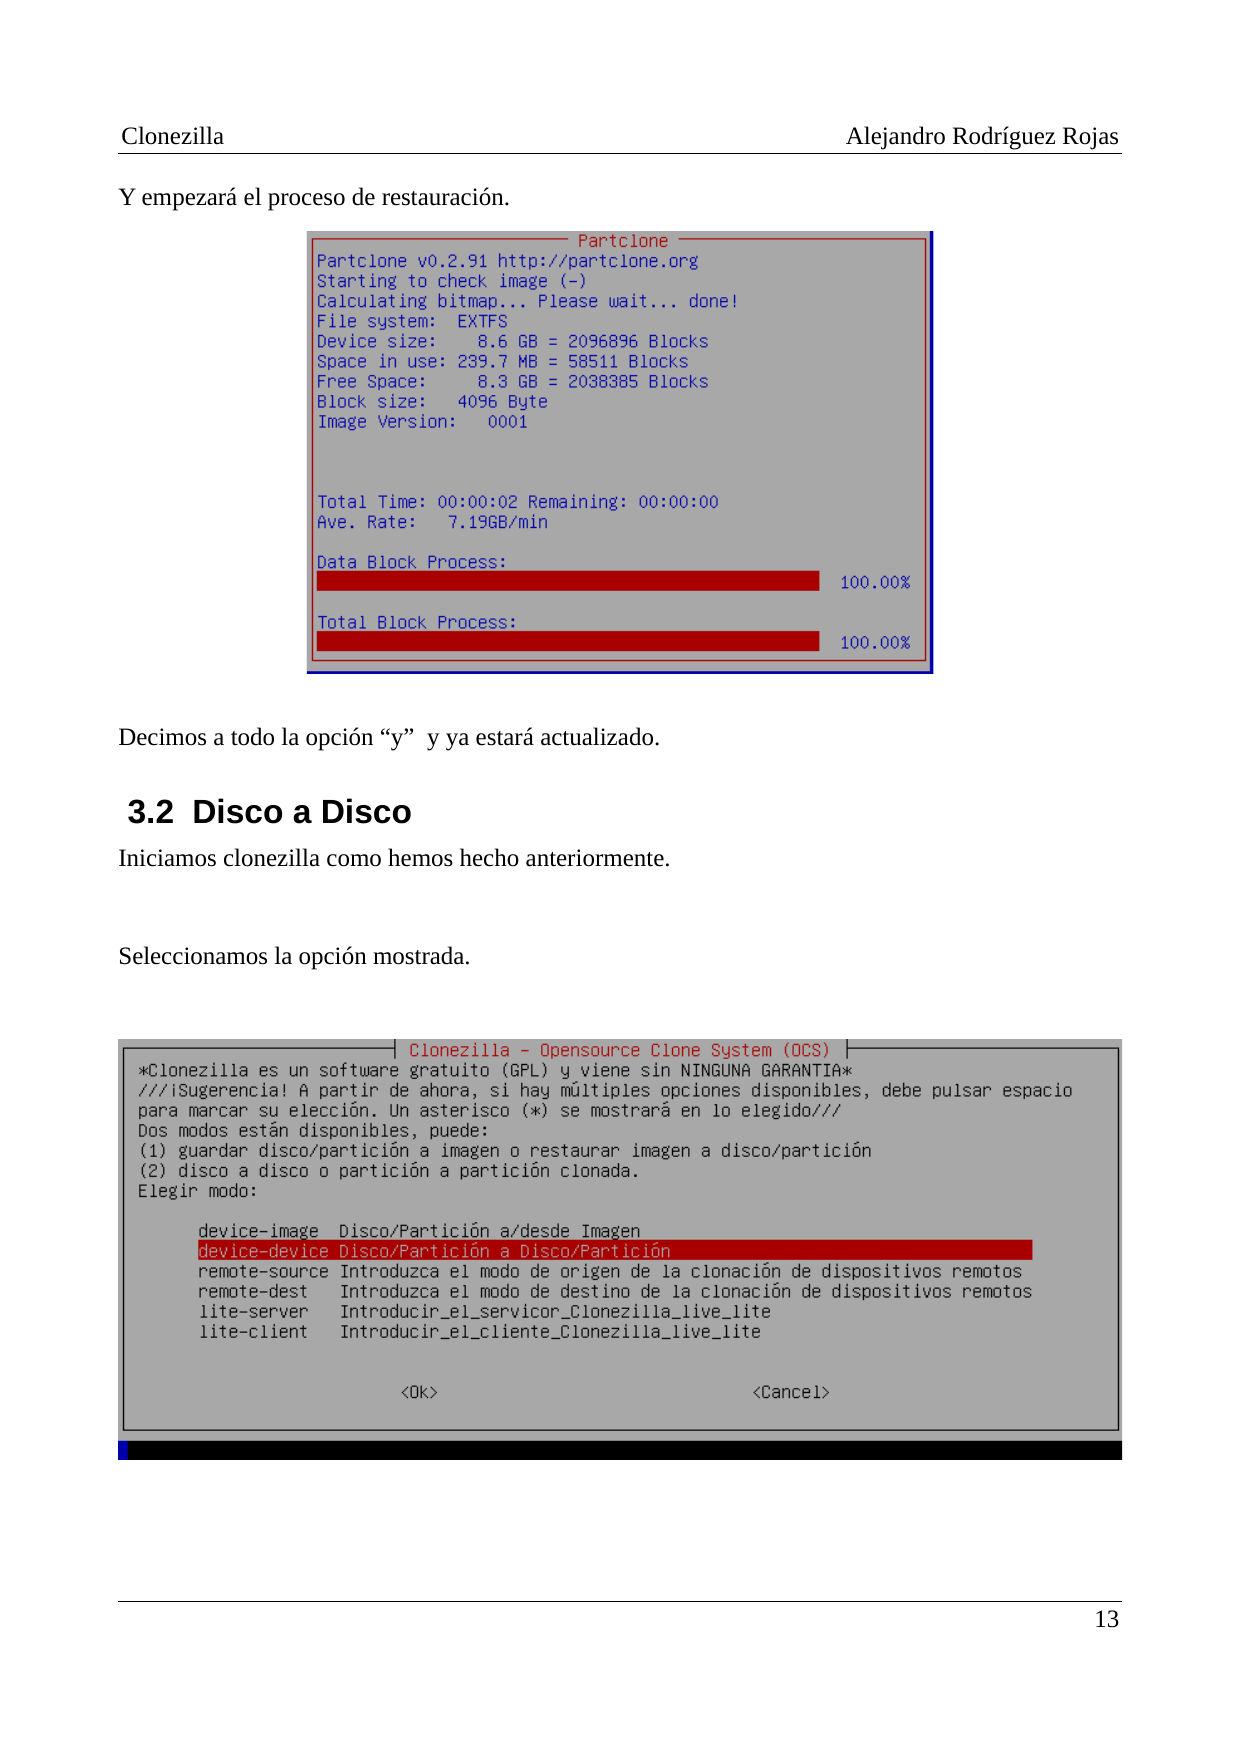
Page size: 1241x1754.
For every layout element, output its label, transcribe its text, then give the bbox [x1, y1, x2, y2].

picture [118, 1039, 1123, 1460]
subtitle Disco a Disco [118, 792, 1122, 831]
text Seleccionamos la opción mostrada. [118, 941, 1122, 970]
text Iniciamos clonezilla como hemos hecho anteriormente. [118, 843, 1122, 872]
text Decimos a todo la opción “y” y ya estará actualizado. [118, 722, 1122, 751]
picture [306, 231, 934, 674]
text Y empezará el proceso de restauración. [118, 182, 1122, 211]
